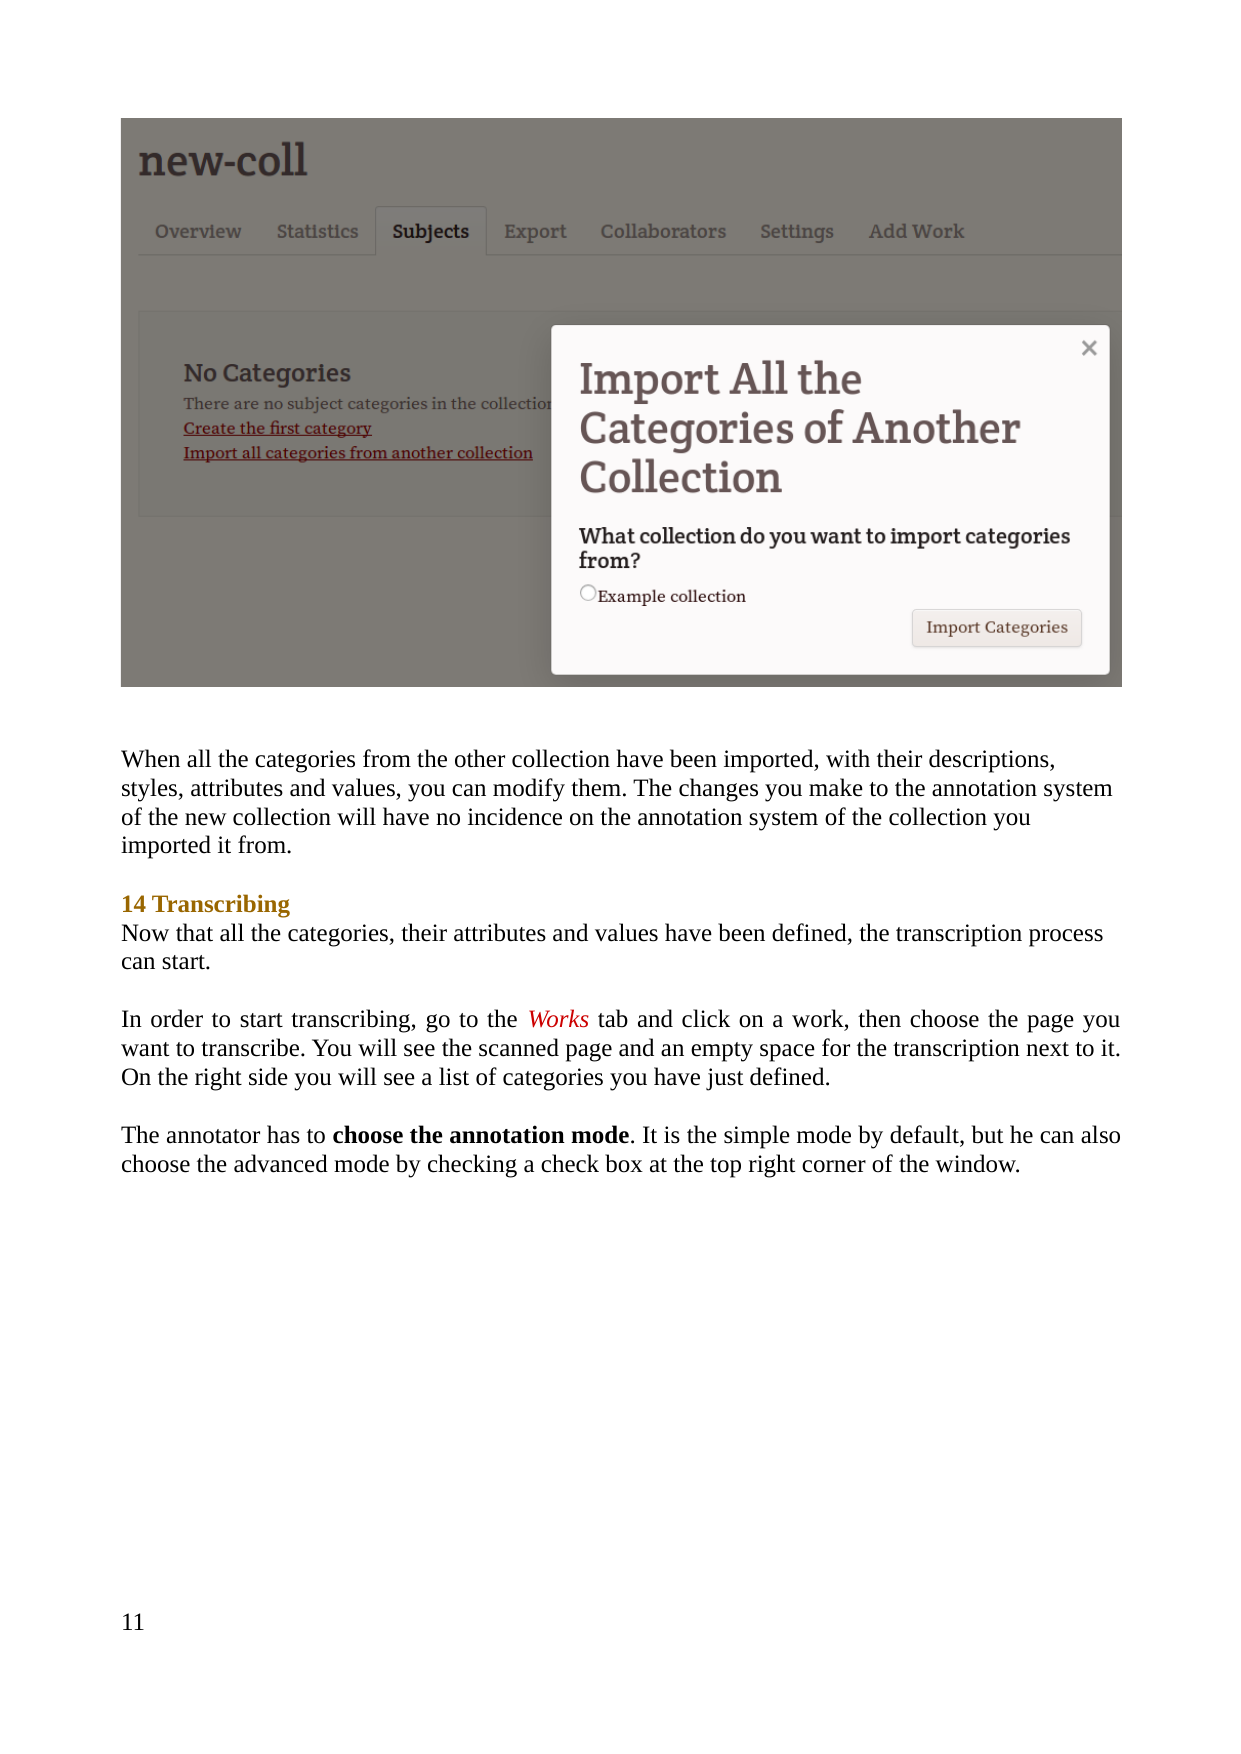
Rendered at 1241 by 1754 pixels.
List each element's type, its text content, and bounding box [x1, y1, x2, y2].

text In order to start transcribing, go to the Works tab and click on a work, then choose the page you want to transcribe. You will see the scanned page and an empty space for the transcription next to it. On the right side you will see a list of categories you have just defined. [121, 1004, 1122, 1091]
text When all the categories from the other collection have been imported, with their descriptions, styles, attributes and values, you can modify them. The changes you make to the annotation system of the new collection will have no incidence on the annotation system of the collection you imported it from. [121, 744, 1122, 859]
text 14 Transcribing Now that all the categories, their attributes and values have been defined, the transcription process can start. [121, 889, 1122, 975]
text The annotator has to choose the annotation mode. It is the simple mode by default, but he can also choose the advanced mode by checking a check box at the top right corner of the window. [121, 1120, 1122, 1178]
picture [120, 118, 1122, 687]
